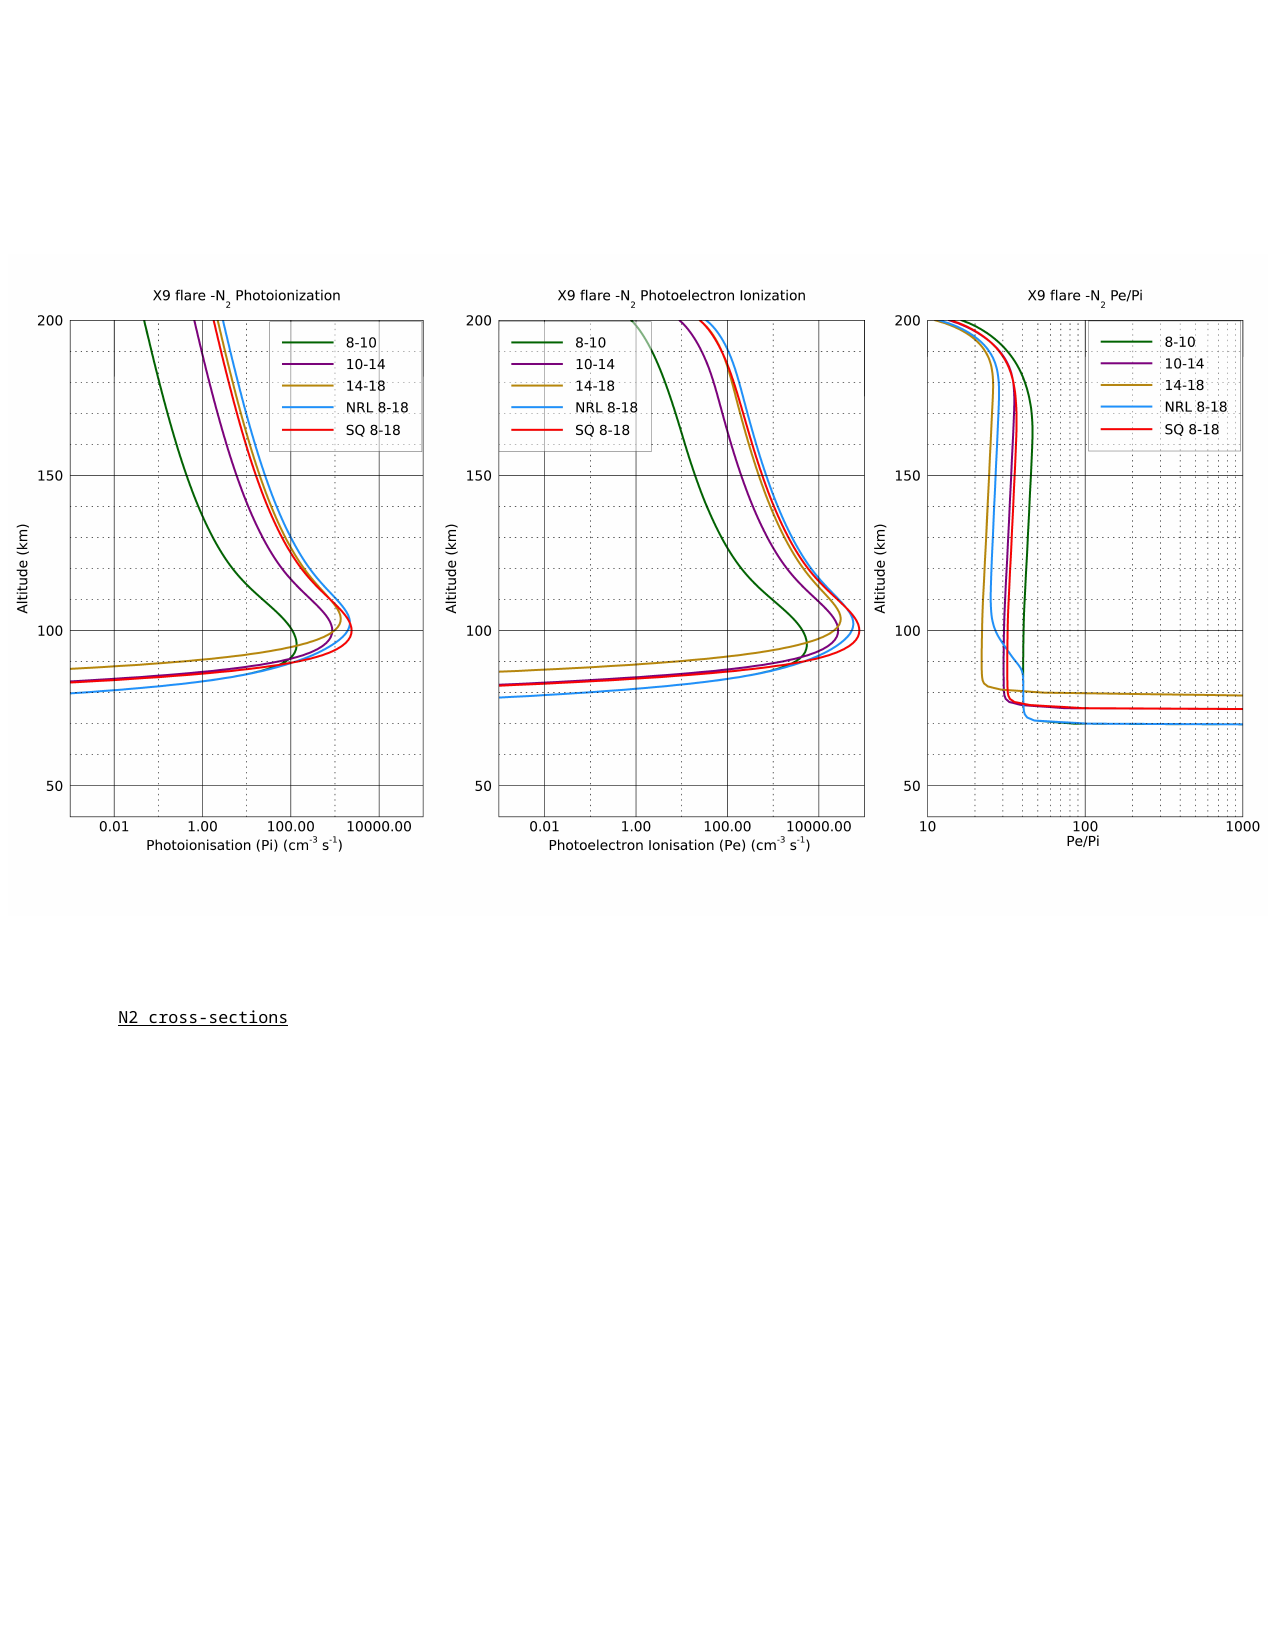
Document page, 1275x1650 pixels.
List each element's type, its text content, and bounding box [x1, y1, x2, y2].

picture [7, 254, 1268, 916]
text N2 cross-sections [118, 1006, 1157, 1029]
